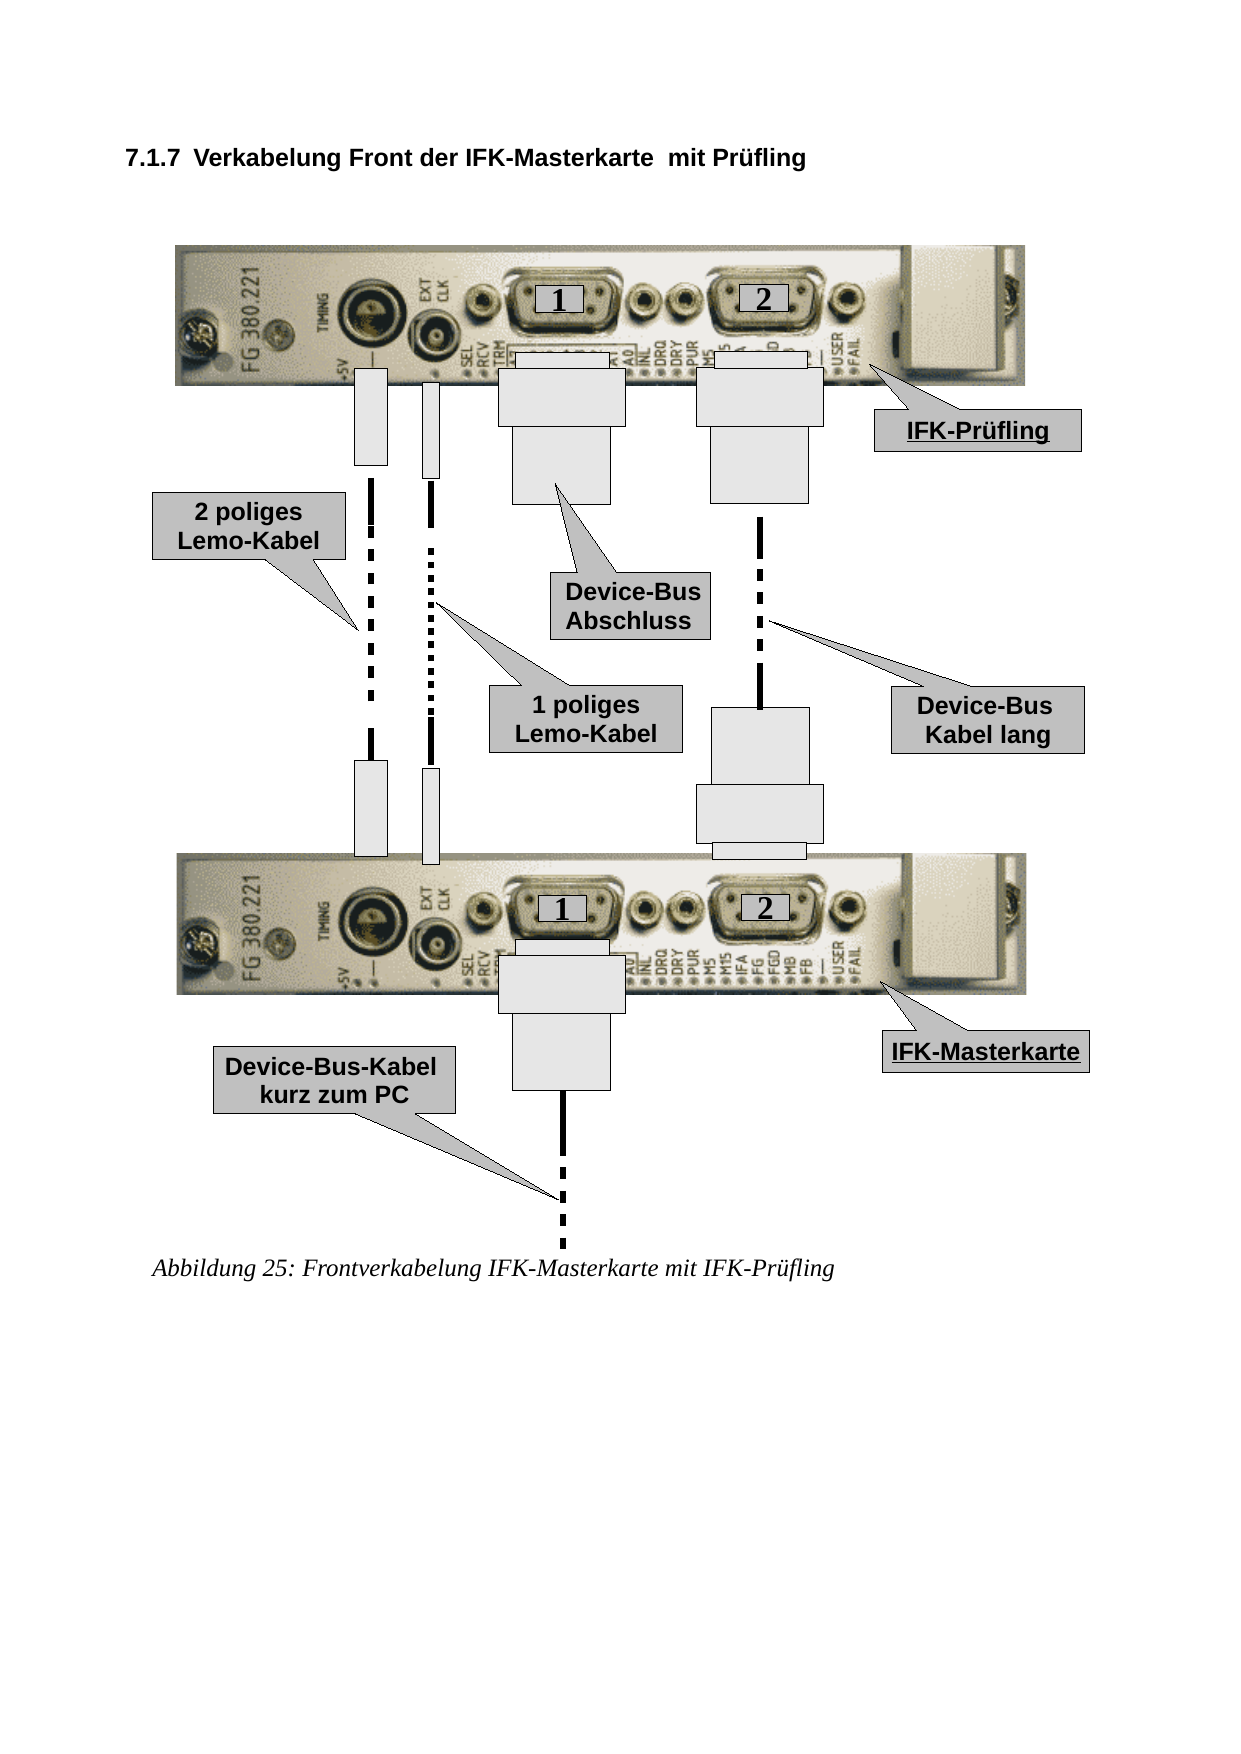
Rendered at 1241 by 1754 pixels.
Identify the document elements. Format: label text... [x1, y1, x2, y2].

text Abbildung 25: Frontverkabelung IFK-Masterkarte mit IFK-Prüfling [152, 297, 1090, 1282]
picture [175, 245, 1025, 386]
subtitle Verkabelung Front der IFK-Masterkarte mit Prüfling [118, 143, 1122, 172]
picture [176, 853, 1027, 995]
